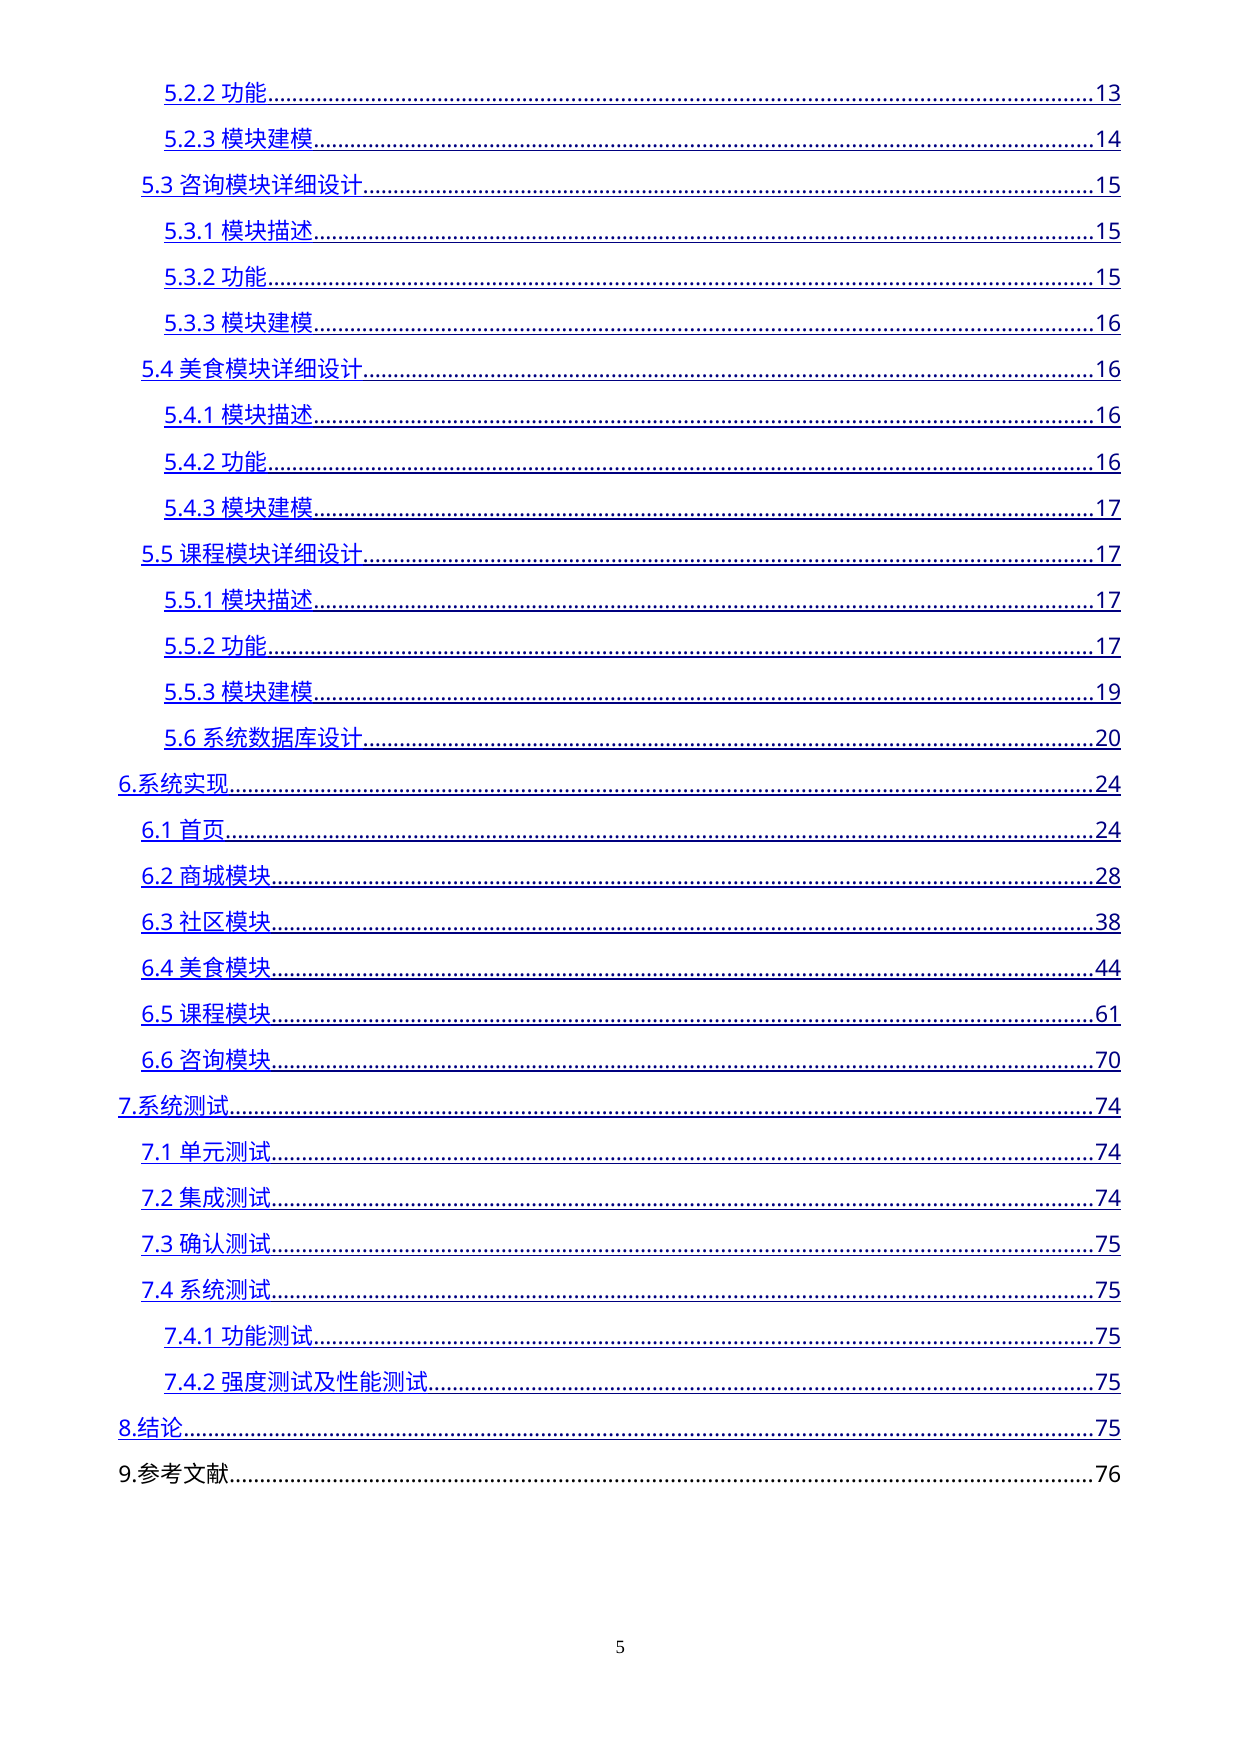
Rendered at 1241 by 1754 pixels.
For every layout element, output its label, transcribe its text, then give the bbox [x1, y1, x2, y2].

text 7.4.1 功能测试 75 [164, 1318, 1122, 1351]
text 6.2 商城模块 28 [141, 858, 1122, 891]
text 6.5 课程模块 61 [141, 996, 1122, 1029]
text 6.6 咨询模块 70 [141, 1042, 1122, 1075]
text 5.4 美食模块详细设计 16 [141, 351, 1122, 384]
text 7.4.2 强度测试及性能测试 75 [164, 1364, 1122, 1397]
text 7.4 系统测试 75 [141, 1272, 1122, 1305]
text 7.2 集成测试 74 [141, 1180, 1122, 1213]
text 9.参考文献 76 [118, 1456, 1122, 1489]
text 5.2.2 功能 13 [164, 75, 1122, 108]
text 5.3.2 功能 15 [164, 259, 1122, 292]
text 6.4 美食模块 44 [141, 950, 1122, 983]
text 5.4.2 功能 16 [164, 443, 1122, 477]
text 5.5.3 模块建模 19 [164, 673, 1122, 707]
text 7.3 确认测试 75 [141, 1226, 1122, 1259]
text 5.5.2 功能 17 [164, 627, 1122, 661]
text 5.2.3 模块建模 14 [164, 121, 1122, 154]
text 5.6 系统数据库设计 20 [164, 719, 1122, 753]
text 6.3 社区模块 38 [141, 904, 1122, 937]
text 7.1 单元测试 74 [141, 1134, 1122, 1167]
text 5.5 课程模块详细设计 17 [141, 535, 1122, 569]
text 8.结论 75 [118, 1410, 1122, 1443]
text 5.3.1 模块描述 15 [164, 213, 1122, 246]
text 5.3 咨询模块详细设计 15 [141, 167, 1122, 200]
text 5.4.3 模块建模 17 [164, 489, 1122, 523]
text 5.4.1 模块描述 16 [164, 397, 1122, 431]
text 5.3.3 模块建模 16 [164, 305, 1122, 338]
text 6.1 首页 24 [141, 812, 1122, 845]
text 7.系统测试 74 [118, 1088, 1122, 1121]
text 6.系统实现 24 [118, 766, 1122, 799]
text 5.5.1 模块描述 17 [164, 581, 1122, 615]
